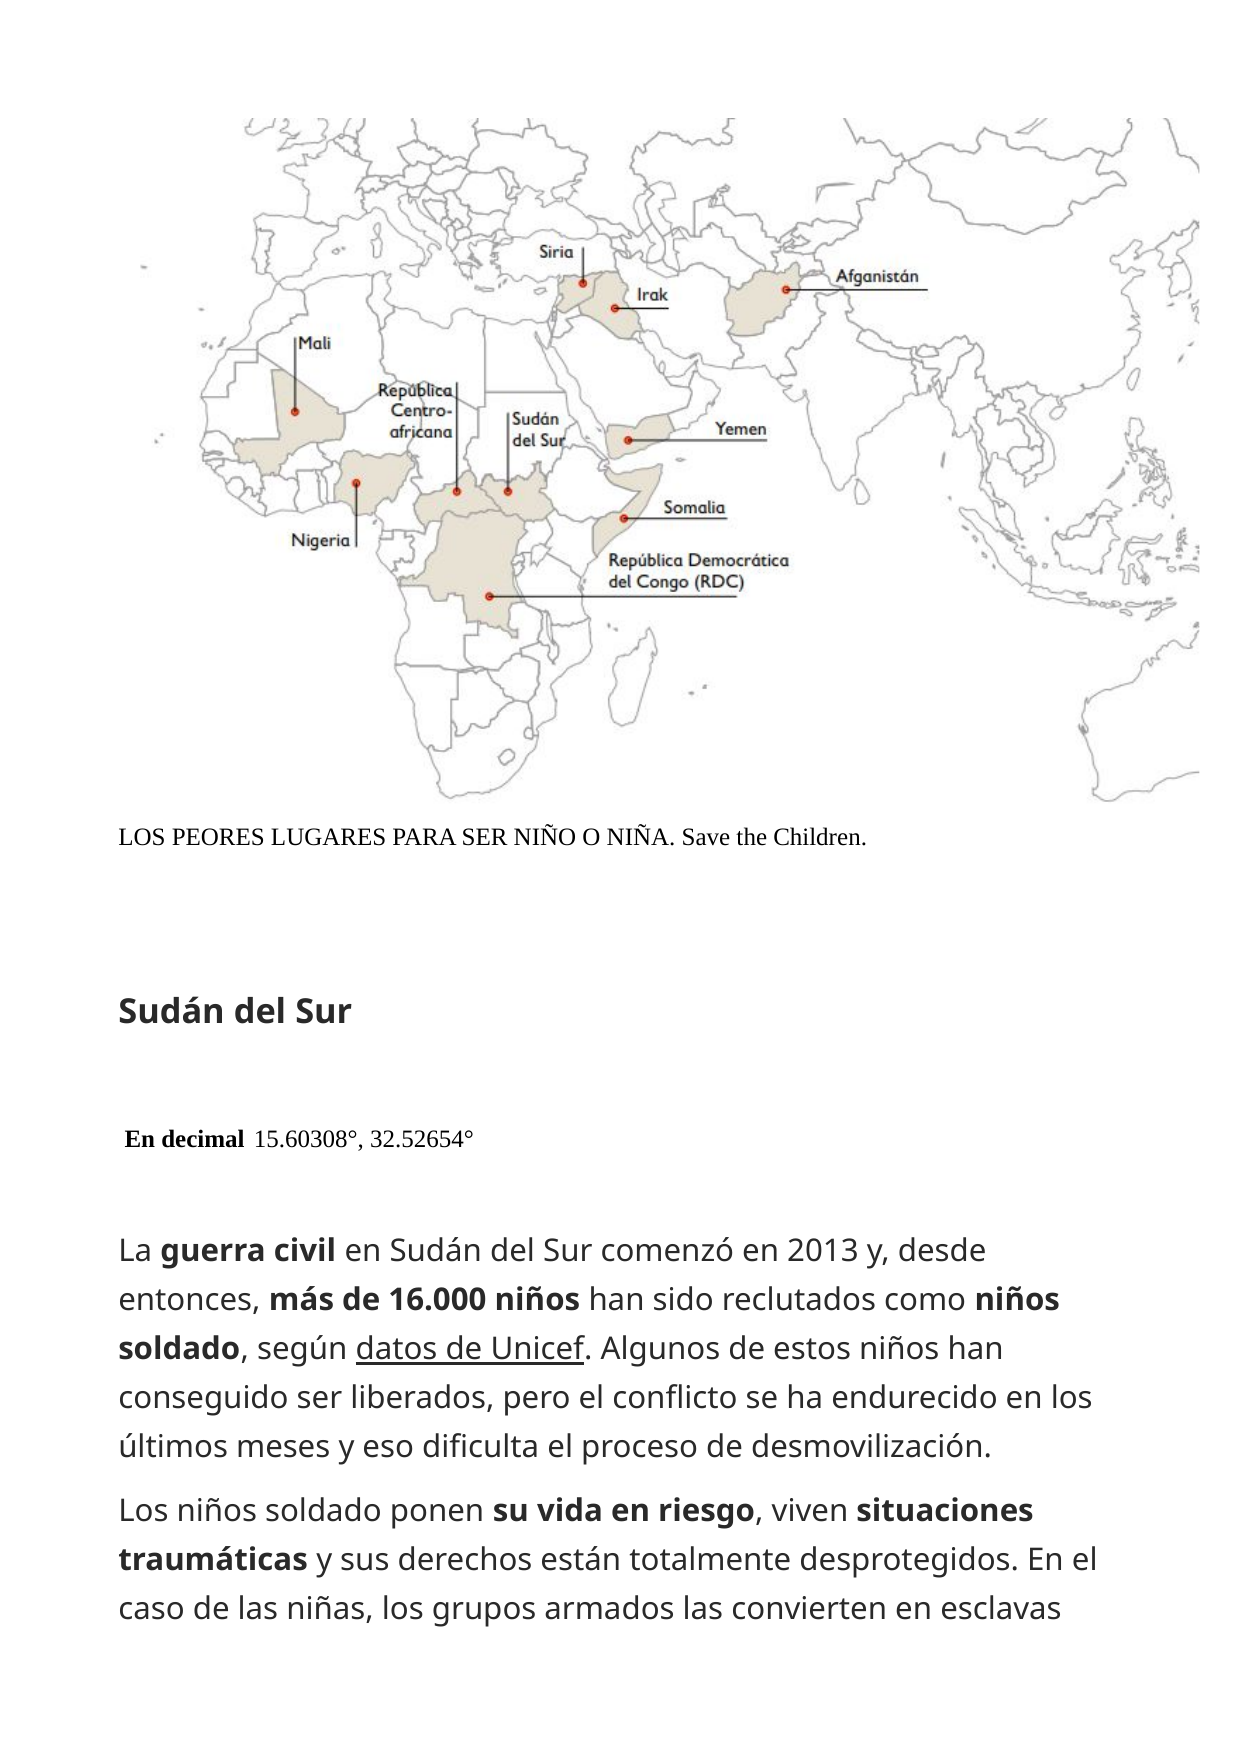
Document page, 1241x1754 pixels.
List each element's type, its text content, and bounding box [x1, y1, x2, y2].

text LOS PEORES LUGARES PARA SER NIÑO O NIÑA. Save the Children. [118, 822, 1122, 851]
text La guerra civil en Sudán del Sur comenzó en 2013 y, desde entonces, más de 16.000 niños han sido reclutados como niños soldado, según datos de Unicef. Algunos de estos niños han conseguido ser liberados, pero el conflicto se ha endurecido en los últimos meses y eso dificulta el proceso de desmovilización. [118, 1228, 1122, 1467]
subtitle Sudán del Sur [118, 986, 1122, 1033]
text Los niños soldado ponen su vida en riesgo, viven situaciones traumáticas y sus derechos están totalmente desprotegidos. En el caso de las niñas, los grupos armados las convierten en esclavas [118, 1488, 1122, 1628]
table_header En decimal [118, 1121, 251, 1160]
table_header 15.60308°, 32.52654° [251, 1121, 485, 1160]
picture [118, 118, 1200, 819]
